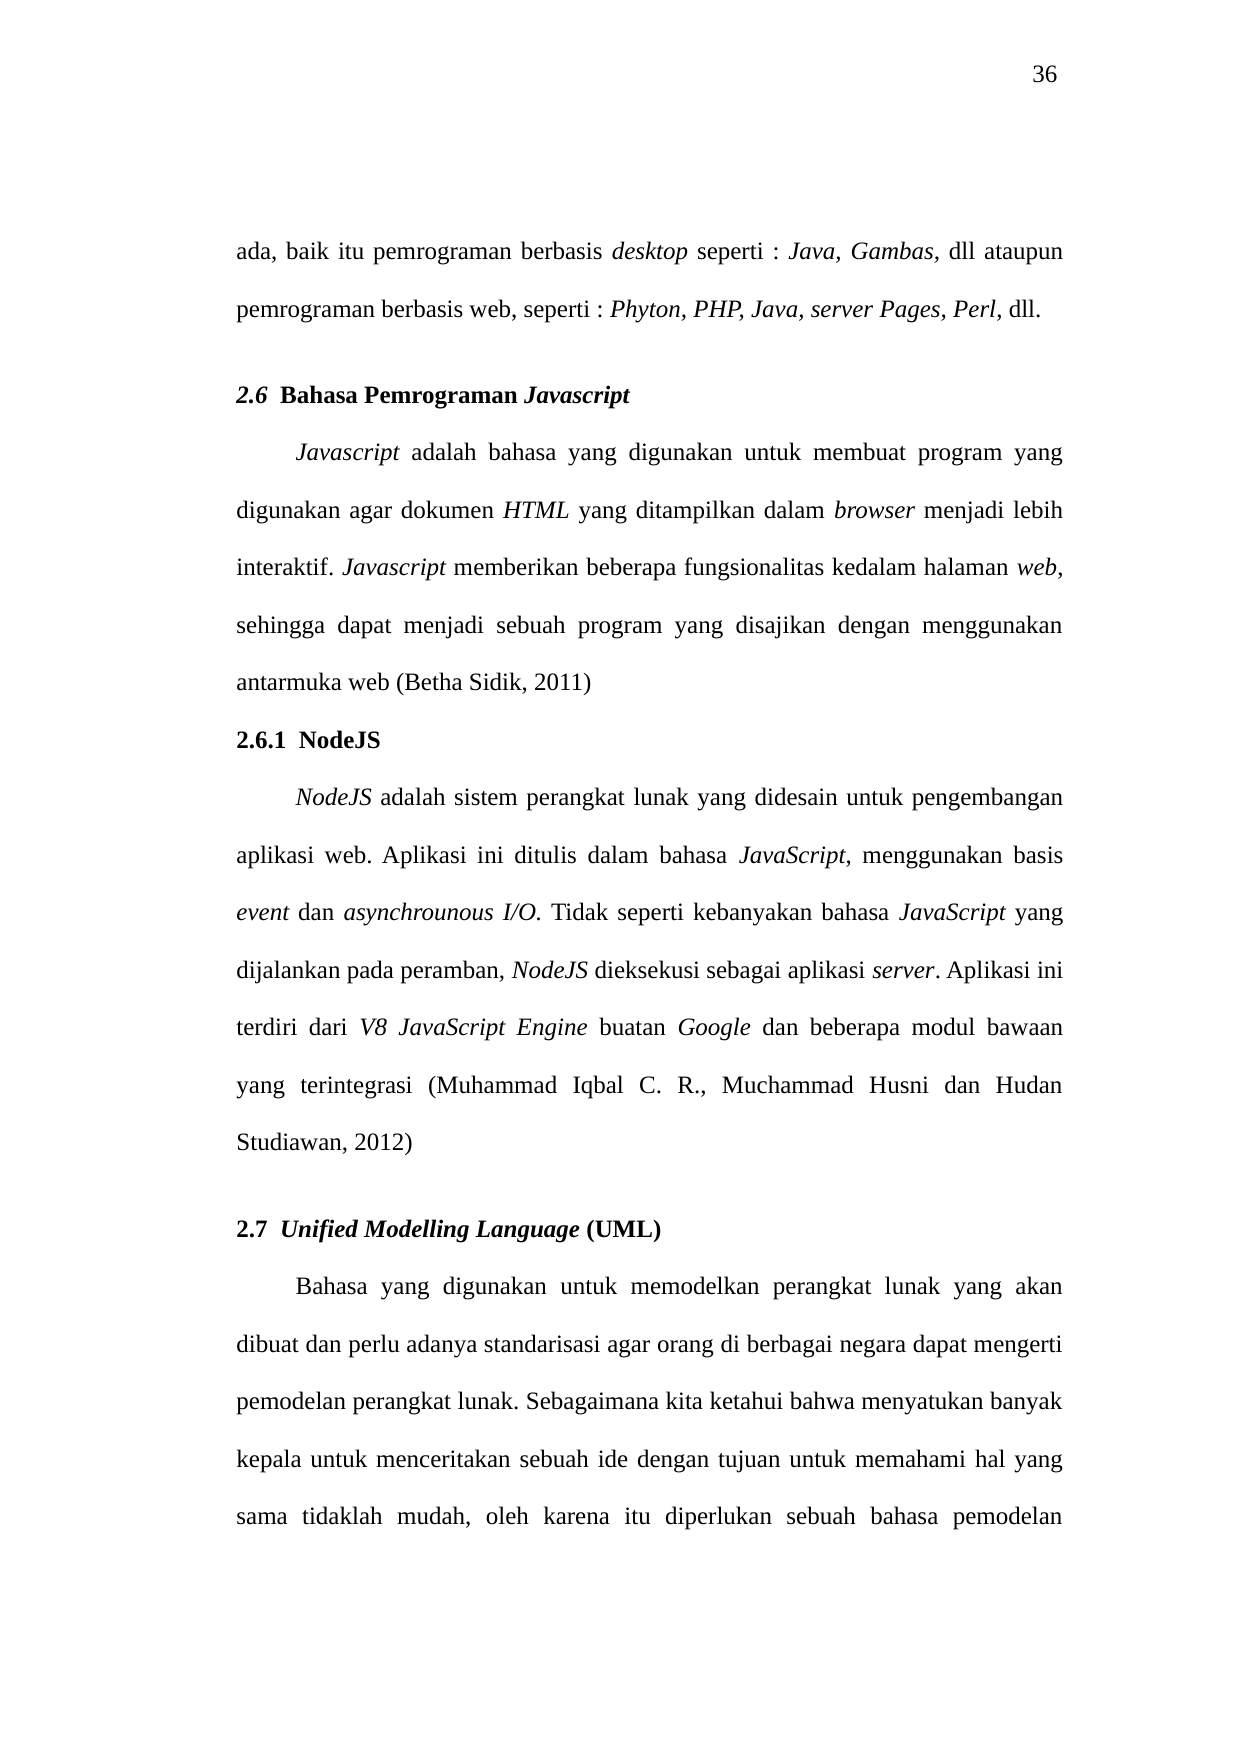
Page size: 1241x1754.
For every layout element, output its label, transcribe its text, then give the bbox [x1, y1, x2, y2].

subtitle NodeJS [236, 725, 1063, 754]
text Javascript adalah bahasa yang digunakan untuk membuat program yang digunakan agar dokumen HTML yang ditampilkan dalam browser menjadi lebih interaktif. Javascript memberikan beberapa fungsionalitas kedalam halaman web, sehingga dapat menjadi sebuah program yang disajikan dengan menggunakan antarmuka web (Betha Sidik, 2011) [236, 437, 1063, 696]
text ada, baik itu pemrograman berbasis desktop seperti : Java, Gambas, dll ataupun pemrograman berbasis web, seperti : Phyton, PHP, Java, server Pages, Perl, dll. [236, 236, 1063, 322]
subtitle Unified Modelling Language (UML) [236, 1214, 1063, 1242]
text NodeJS adalah sistem perangkat lunak yang didesain untuk pengembangan aplikasi web. Aplikasi ini ditulis dalam bahasa JavaScript, menggunakan basis event dan asynchrounous I/O. Tidak seperti kebanyakan bahasa JavaScript yang dijalankan pada peramban, NodeJS dieksekusi sebagai aplikasi server. Aplikasi ini terdiri dari V8 JavaScript Engine buatan Google dan beberapa modul bawaan yang terintegrasi (Muhammad Iqbal C. R., Muchammad Husni dan Hudan Studiawan, 2012) [236, 782, 1063, 1156]
subtitle Bahasa Pemrograman Javascript [236, 380, 1063, 409]
text Bahasa yang digunakan untuk memodelkan perangkat lunak yang akan dibuat dan perlu adanya standarisasi agar orang di berbagai negara dapat mengerti pemodelan perangkat lunak. Sebagaimana kita ketahui bahwa menyatukan banyak kepala untuk menceritakan sebuah ide dengan tujuan untuk memahami hal yang sama tidaklah mudah, oleh karena itu diperlukan sebuah bahasa pemodelan [236, 1271, 1063, 1530]
